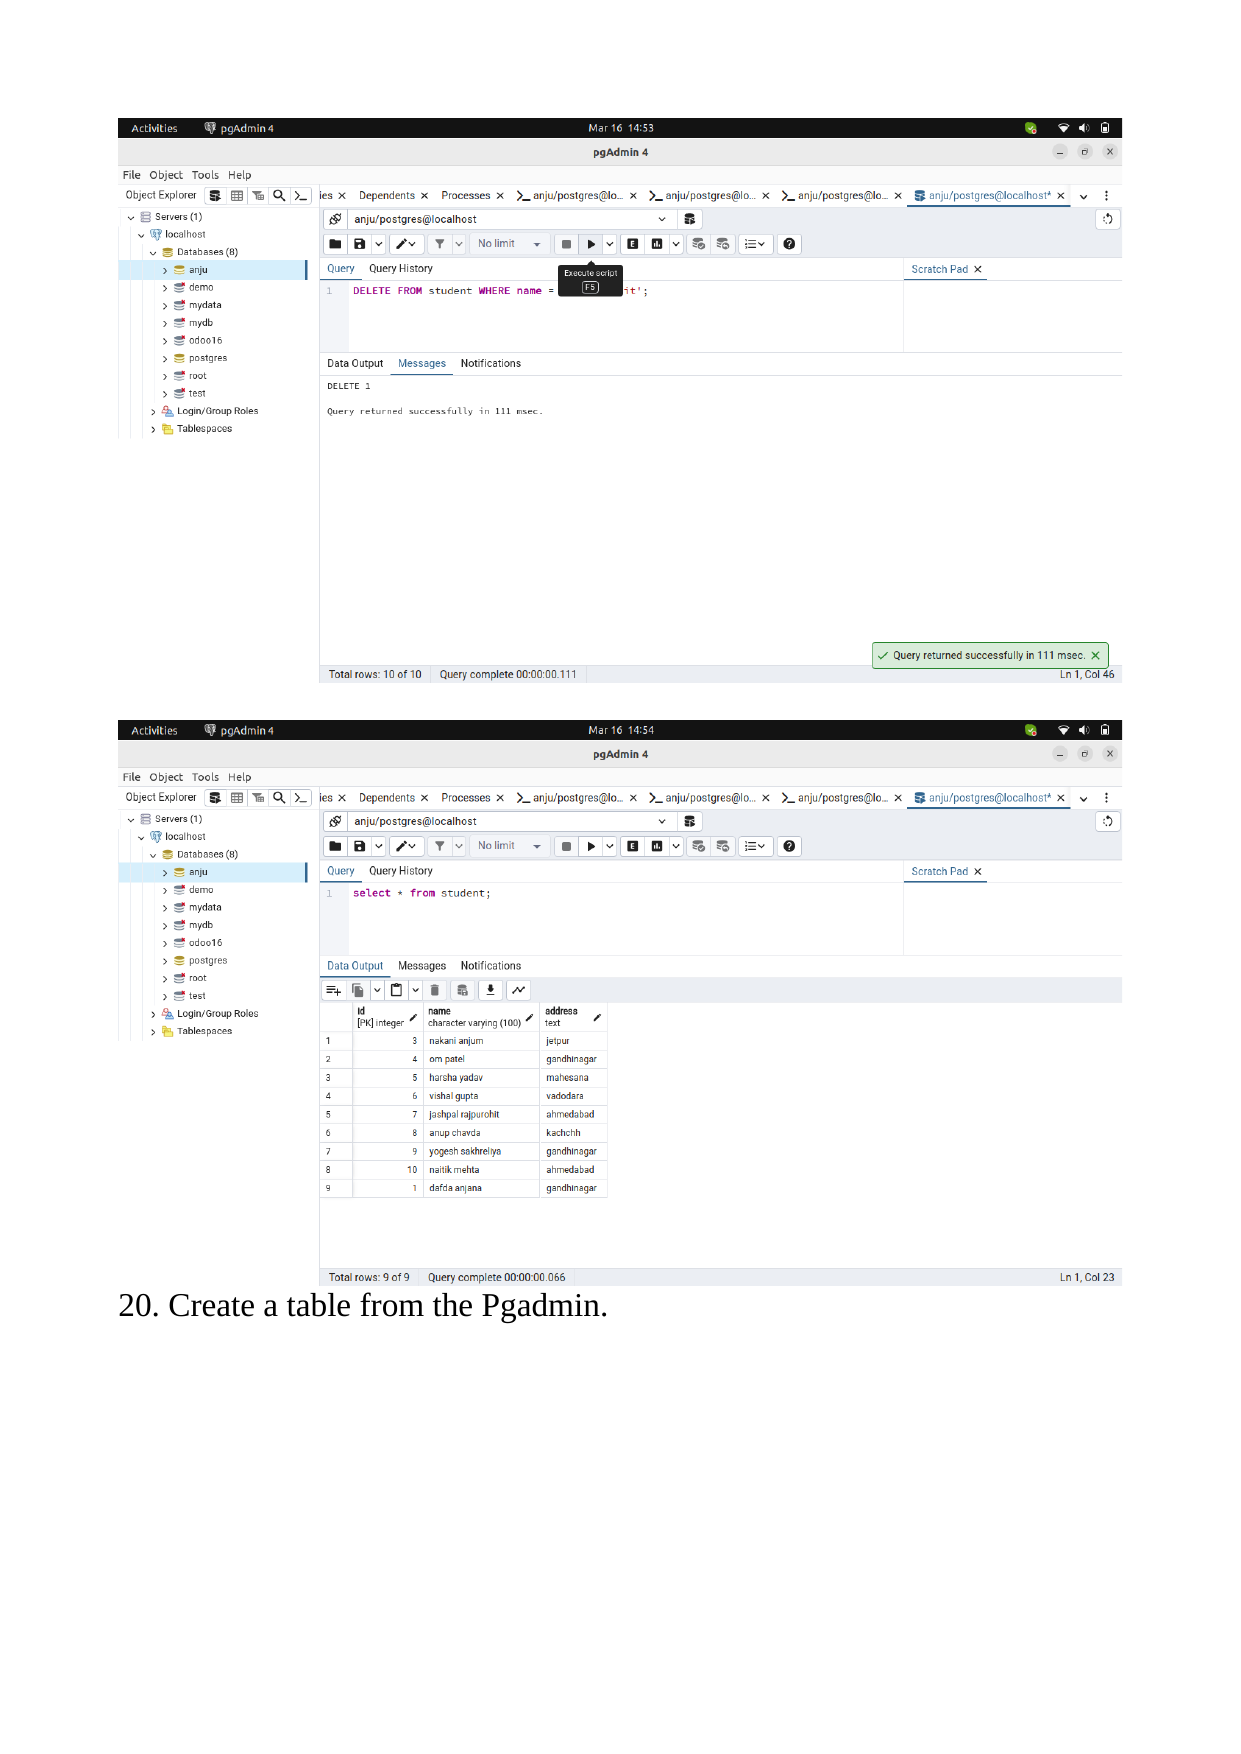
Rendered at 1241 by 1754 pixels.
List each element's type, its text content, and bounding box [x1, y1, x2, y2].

picture [118, 118, 1123, 683]
text 20. Create a table from the Pgadmin. [118, 1286, 1122, 1323]
picture [118, 720, 1123, 1286]
